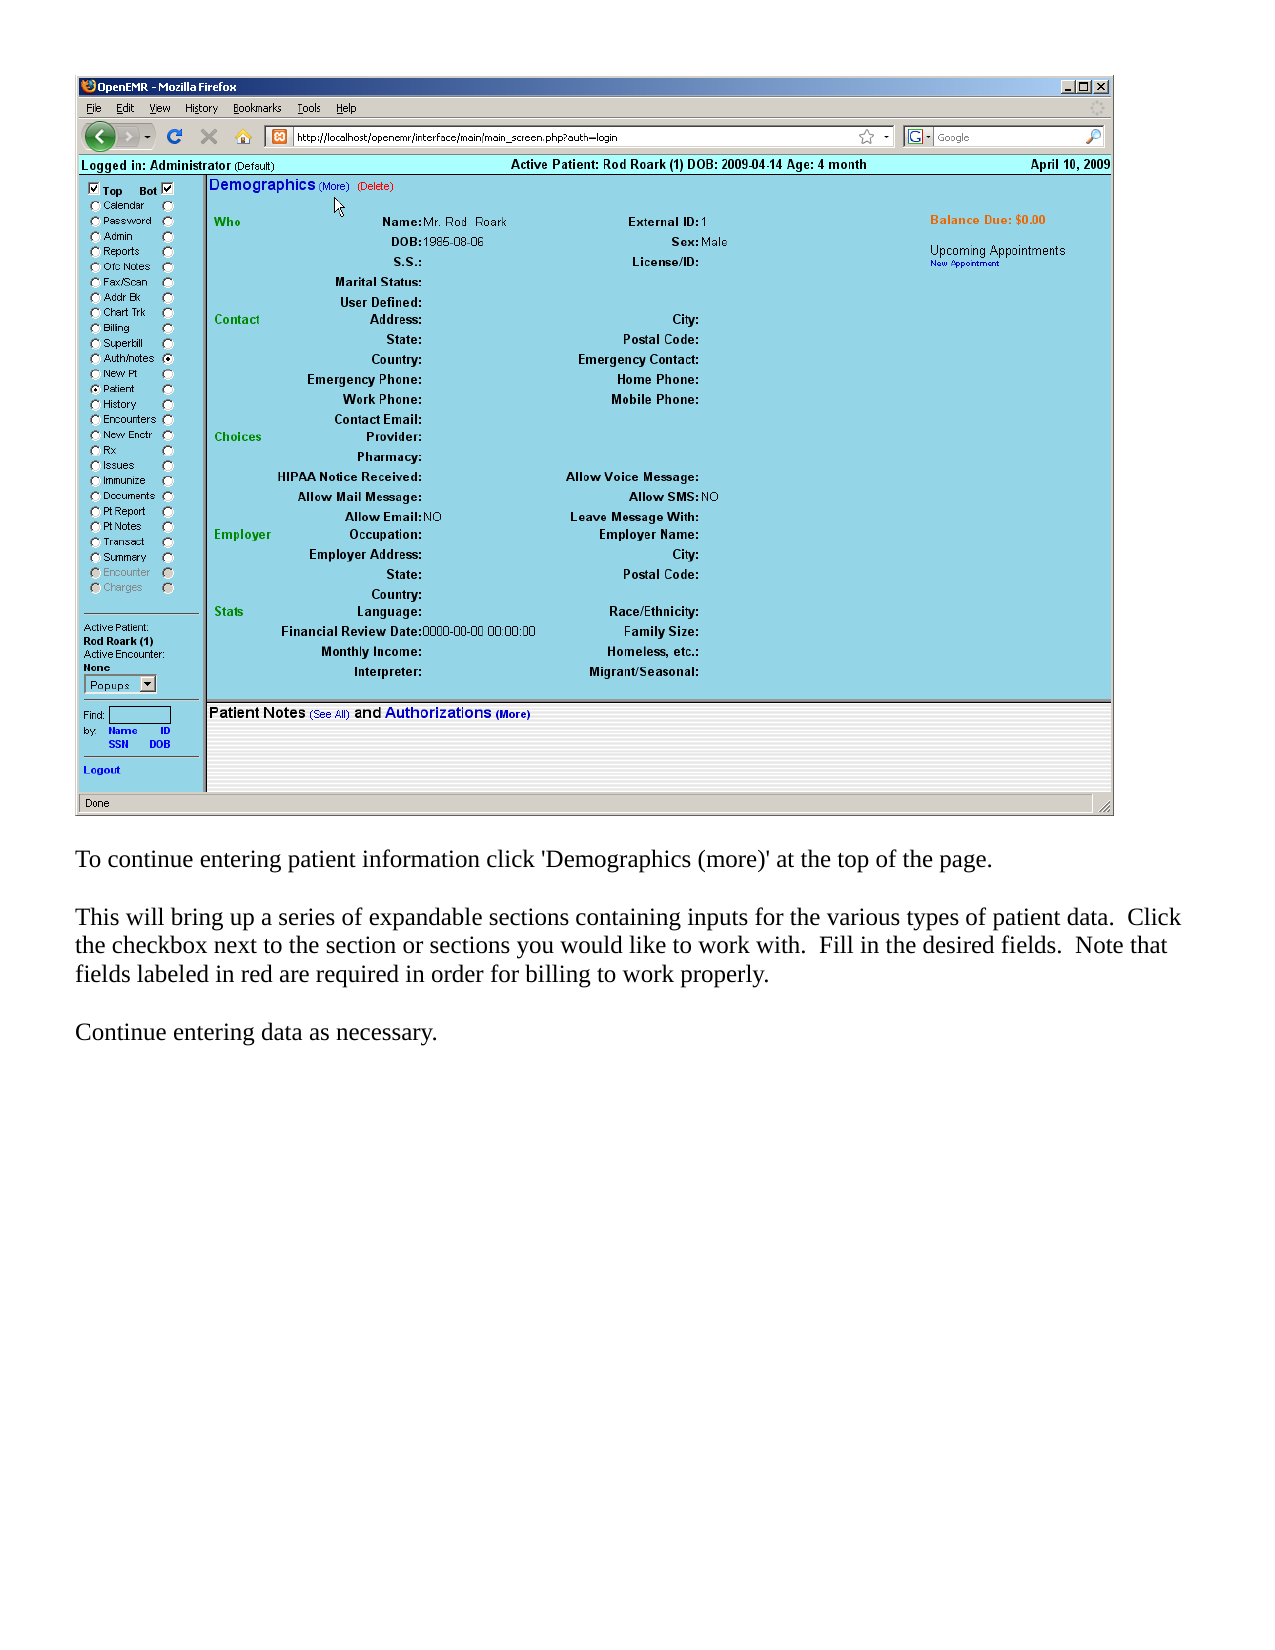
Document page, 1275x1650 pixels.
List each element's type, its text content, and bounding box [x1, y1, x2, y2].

text To continue entering patient information click 'Demographics (more)' at the top of the page. [75, 844, 1200, 873]
picture [75, 75, 1114, 816]
text This will bring up a series of expandable sections containing inputs for the various types of patient data. Click the checkbox next to the section or sections you would like to work with. Fill in the desired fields. Note that fields labeled in red are required in order for billing to work properly. [75, 902, 1200, 988]
text Continue entering data as necessary. [75, 1017, 1200, 1045]
